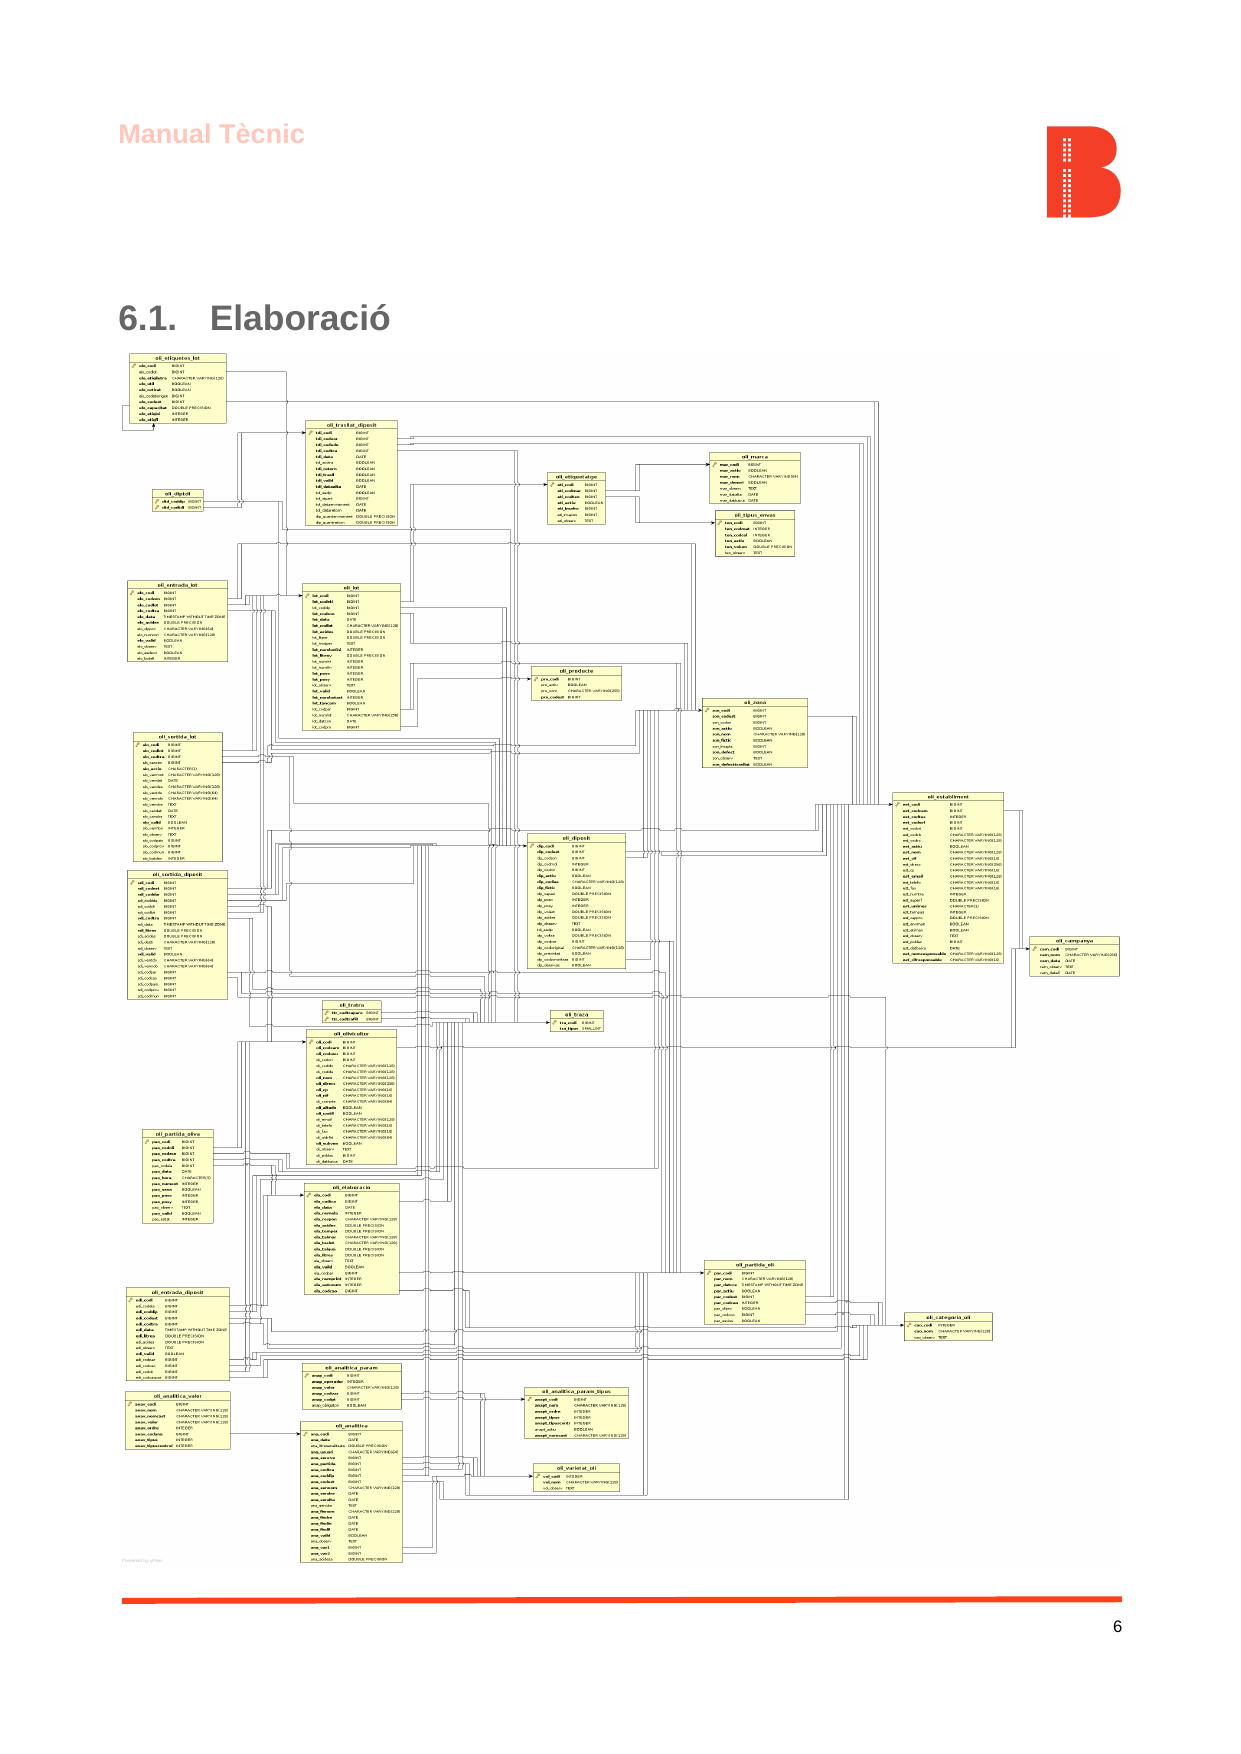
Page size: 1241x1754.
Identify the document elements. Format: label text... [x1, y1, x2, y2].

picture [1036, 124, 1130, 221]
subtitle Elaboració [118, 298, 1122, 338]
picture [118, 350, 1123, 1566]
